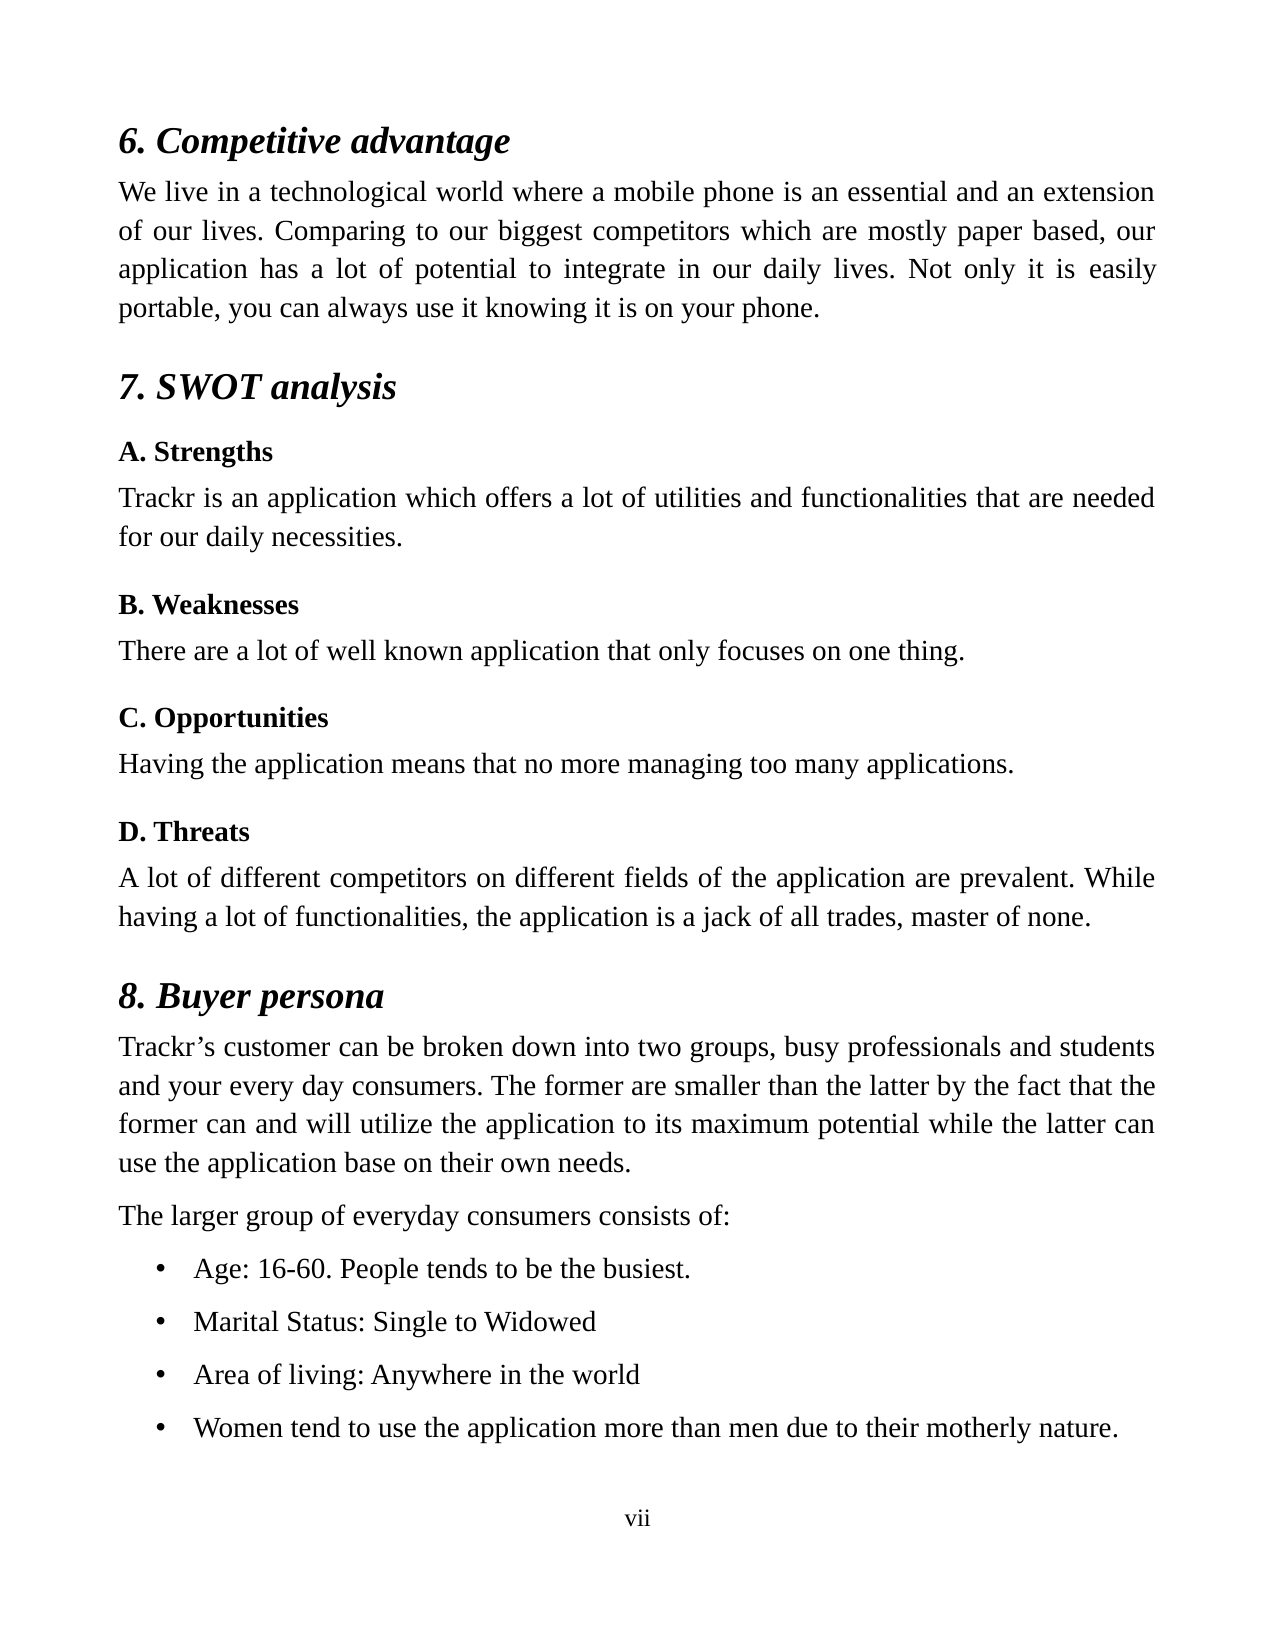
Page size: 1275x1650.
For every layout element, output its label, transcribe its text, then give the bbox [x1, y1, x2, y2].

list Women tend to use the application more than men due to their motherly nature. [156, 1411, 1157, 1444]
subtitle C. Opportunities [118, 701, 1157, 734]
text A lot of different competitors on different fields of the application are prevalent. While having a lot of functionalities, the application is a jack of all trades, master of none. [118, 860, 1157, 932]
text Trackr’s customer can be broken down into two groups, busy professionals and students and your every day consumers. The former are smaller than the latter by the fact that the former can and will utilize the application to its maximum potential while the latter can use the application base on their own needs. [118, 1029, 1157, 1178]
text There are a lot of well known application that only focuses on one thing. [118, 633, 1157, 666]
subtitle 7. SWOT analysis [118, 364, 1157, 407]
subtitle B. Weaknesses [118, 587, 1157, 620]
subtitle 8. Buyer persona [118, 973, 1157, 1017]
subtitle D. Threats [118, 814, 1157, 848]
text Having the application means that no more managing too many applications. [118, 747, 1157, 780]
list Area of living: Anywhere in the world [156, 1357, 1157, 1391]
list Marital Status: Single to Widowed [156, 1304, 1157, 1338]
text We live in a technological world where a mobile phone is an essential and an extension of our lives. Comparing to our biggest competitors which are mostly paper based, our application has a lot of potential to integrate in our daily lives. Not only it is easily portable, you can always use it knowing it is on your phone. [118, 174, 1157, 323]
subtitle 6. Competitive advantage [118, 118, 1157, 162]
text Trackr is an application which offers a lot of utilities and functionalities that are needed for our daily necessities. [118, 481, 1157, 553]
text The larger group of everyday consumers consists of: [118, 1198, 1157, 1231]
subtitle A. Strengths [118, 434, 1157, 468]
list Age: 16-60. People tends to be the busiest. [156, 1251, 1157, 1284]
